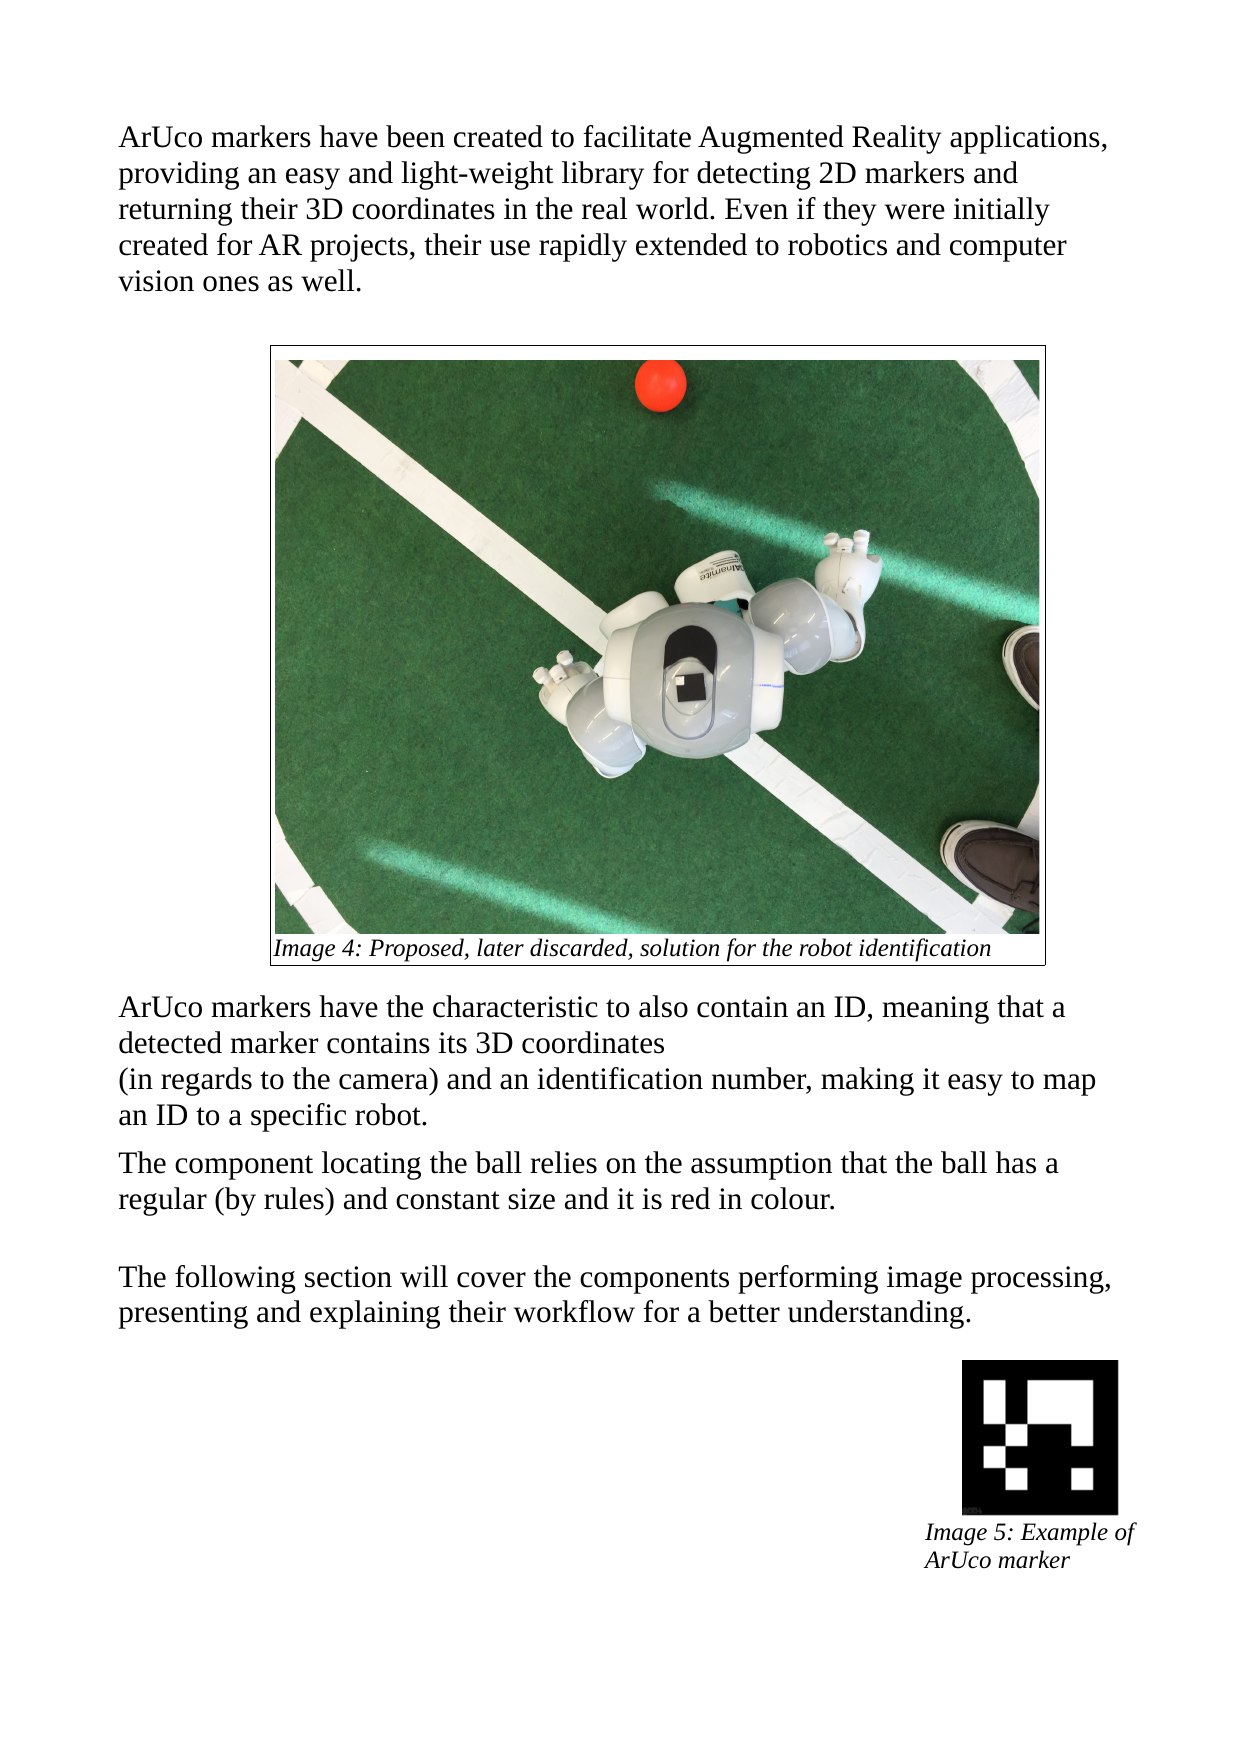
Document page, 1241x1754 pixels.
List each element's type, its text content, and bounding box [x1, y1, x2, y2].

text The component locating the ball relies on the assumption that the ball has a regular (by rules) and constant size and it is red in colour. [118, 1145, 1122, 1245]
text ArUco markers have been created to facilitate Augmented Reality applications, providing an easy and light-weight library for detecting 2D markers and returning their 3D coordinates in the real world. Even if they were initially created for AR projects, their use rapidly extended to robotics and computer vision ones as well. [118, 118, 1122, 298]
picture [962, 1360, 1120, 1517]
text Image 4: Proposed, later discarded, solution for the robot identification [273, 360, 1042, 962]
text [271, 346, 1045, 965]
text ArUco markers have the characteristic to also contain an ID, meaning that a detected marker contains its 3D coordinates (in regards to the camera) and an identification number, making it easy to map an ID to a specific robot. [118, 988, 1122, 1132]
text The following section will cover the components performing image processing, presenting and explaining their workflow for a better understanding. [118, 1258, 1122, 1330]
text Image 5: Example of ArUco marker [925, 1361, 1157, 1574]
picture [275, 360, 1040, 934]
